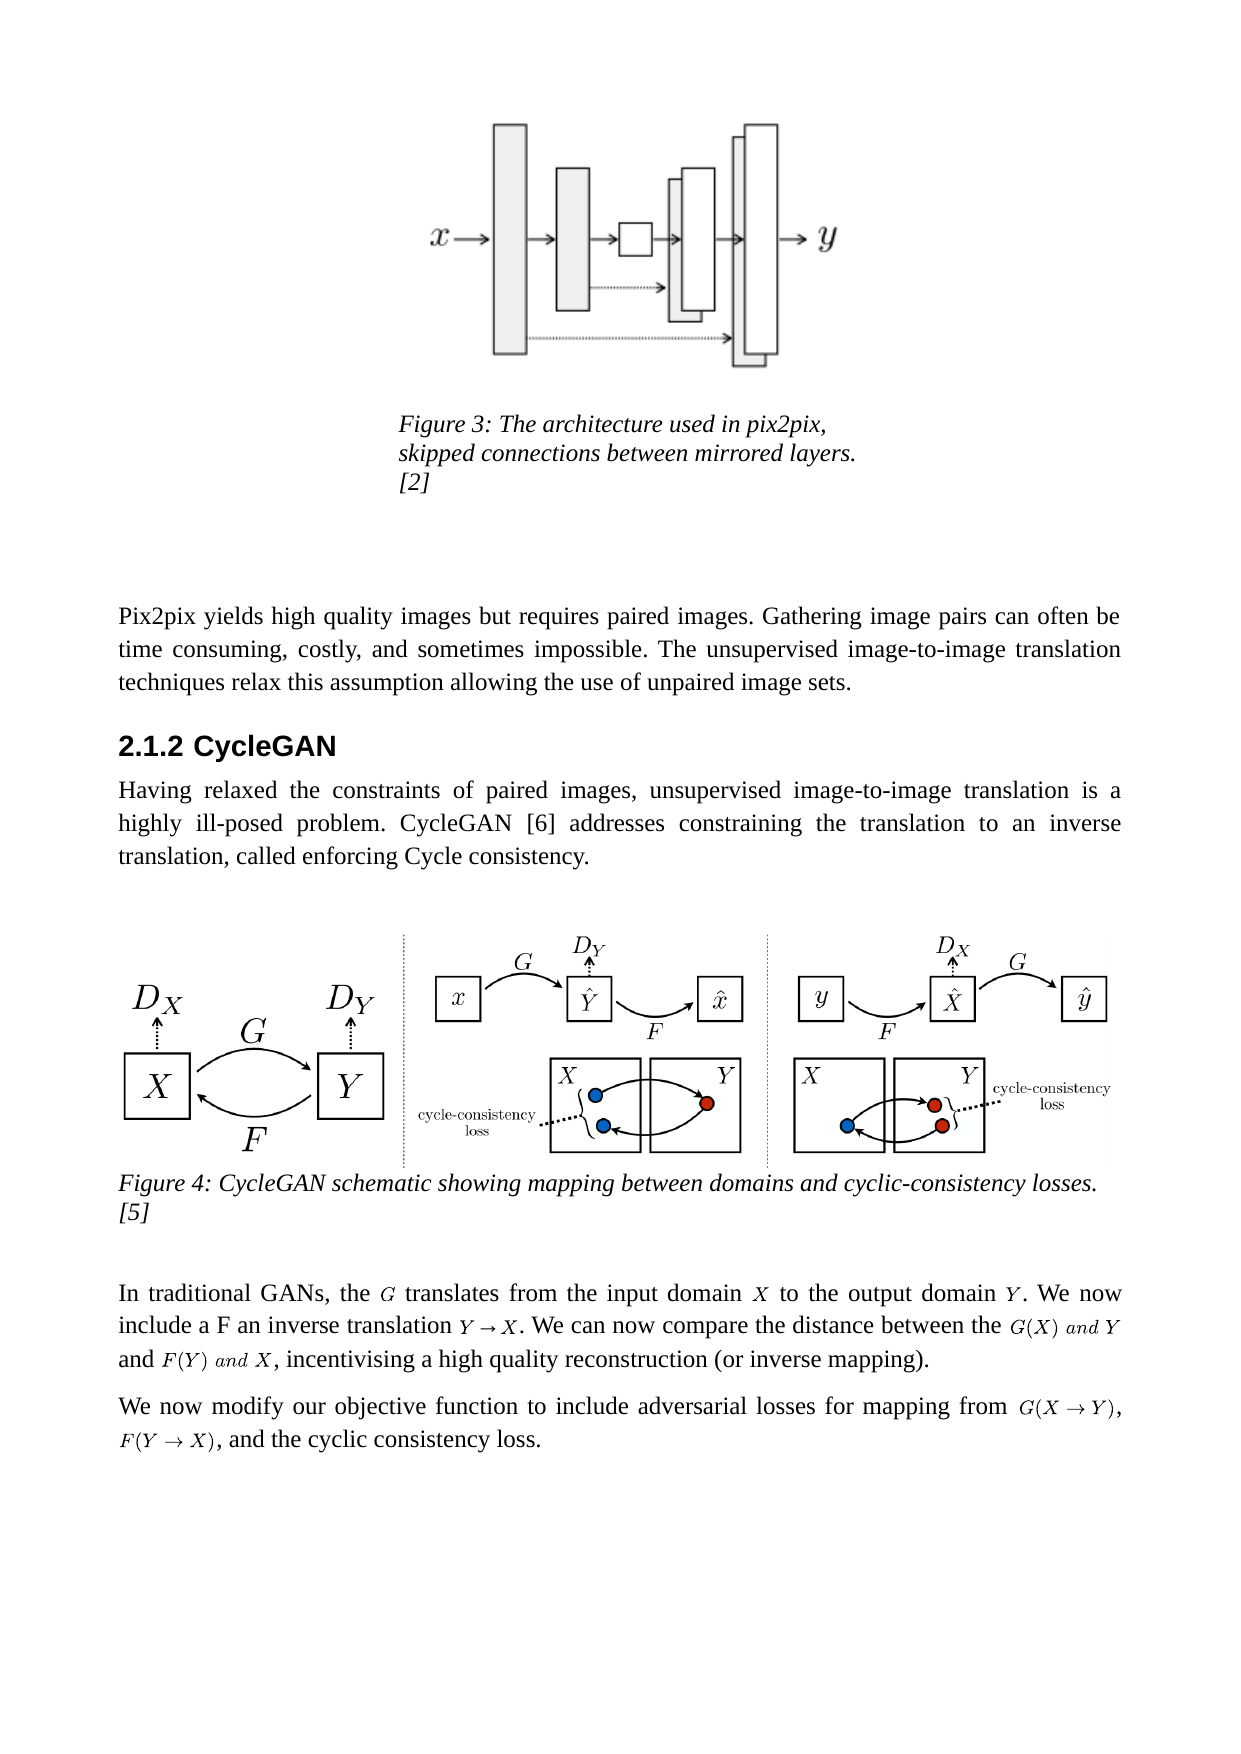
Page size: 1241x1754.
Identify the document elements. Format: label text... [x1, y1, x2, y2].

picture [398, 113, 880, 409]
text In traditional GANs, the translates from the input domain to the output domain . We now include a F an inverse translation →. We can now compare the distance between the and , incentivising a high quality reconstruction (or inverse mapping). [118, 1278, 1122, 1372]
subtitle CycleGAN [118, 729, 1122, 763]
text Figure 4: CycleGAN schematic showing mapping between domains and cyclic-consistency losses. [5]⁠ [118, 1169, 1122, 1226]
picture [118, 901, 1123, 1169]
text Having relaxed the constraints of paired images, unsupervised image-to-image translation is a highly ill-posed problem. CycleGAN [6]⁠ addresses constraining the translation to an inverse translation, called enforcing Cycle consistency. [118, 775, 1122, 870]
text Pix2pix yields high quality images but requires paired images. Gathering image pairs can often be time consuming, costly, and sometimes impossible. The unsupervised image-to-image translation techniques relax this assumption allowing the use of unpaired image sets. [118, 601, 1122, 696]
text We now modify our objective function to include adversarial losses for mapping from , , and the cyclic consistency loss. [118, 1391, 1122, 1453]
text Figure 3: The architecture used in pix2pix, skipped connections between mirrored layers.[2]⁠ [398, 409, 879, 495]
